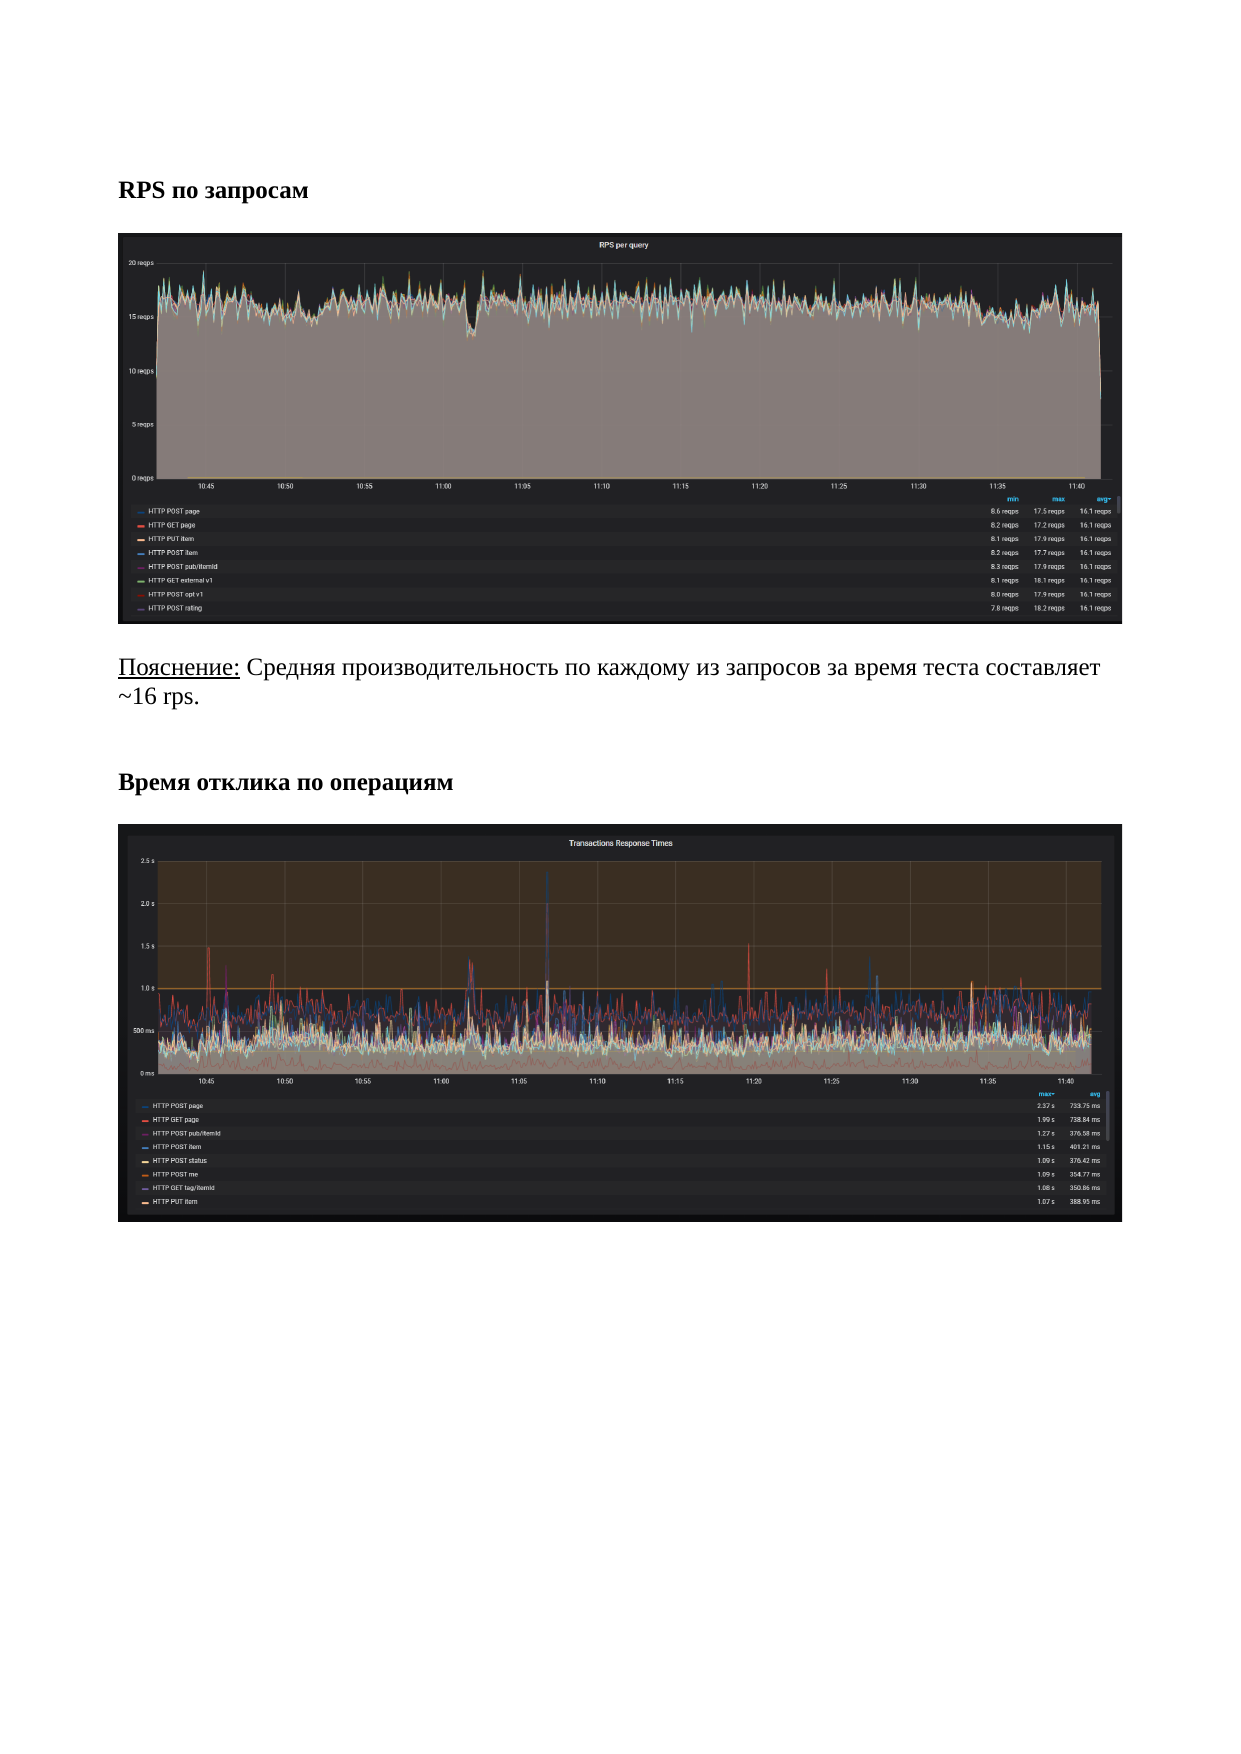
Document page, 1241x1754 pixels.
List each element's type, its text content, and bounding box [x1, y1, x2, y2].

text Пояснение: Средняя производительность по каждому из запросов за время теста составляет ~16 rps. [118, 652, 1122, 710]
text Время отклика по операциям [118, 767, 1122, 796]
text RPS по запросам [118, 176, 1122, 204]
picture [118, 233, 1123, 624]
picture [118, 824, 1123, 1222]
